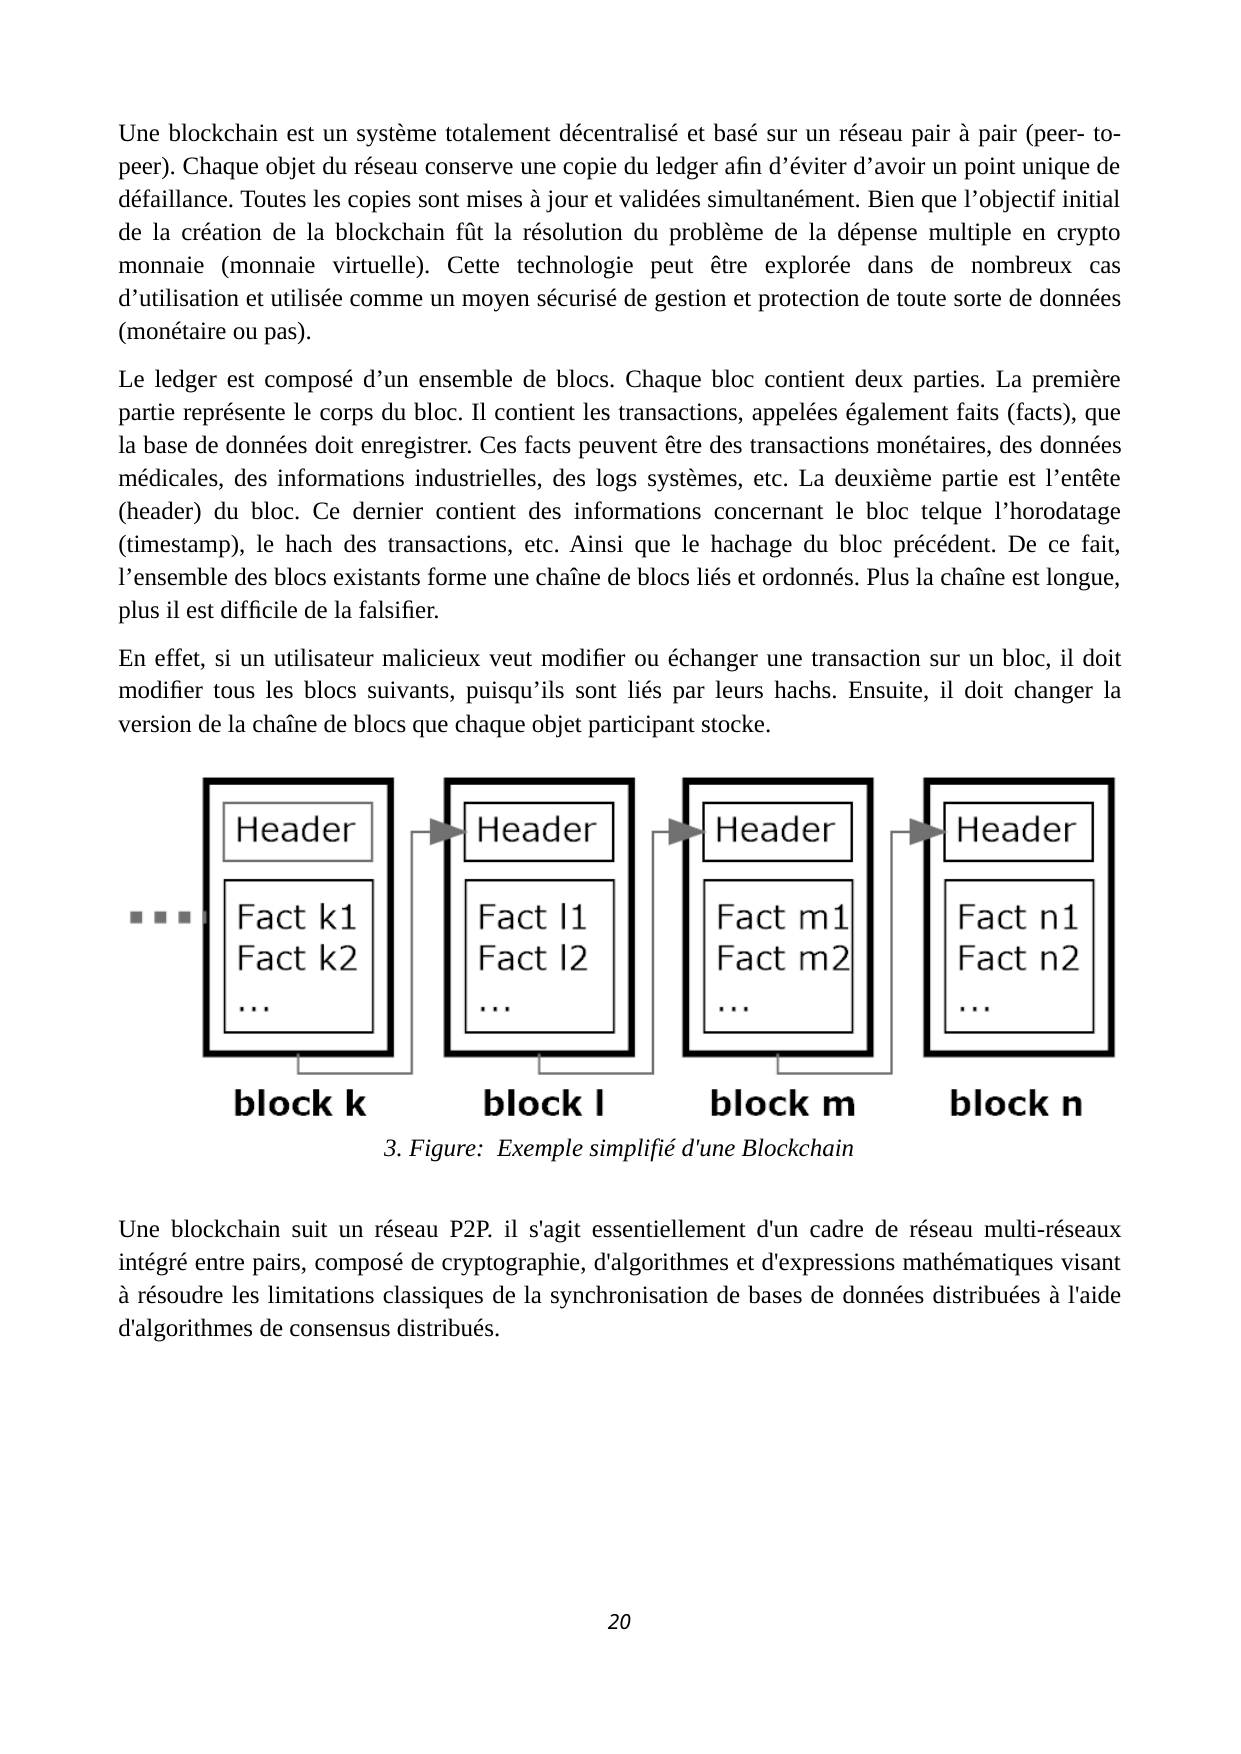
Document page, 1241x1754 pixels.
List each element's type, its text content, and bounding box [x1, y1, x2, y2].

text Le ledger est composé d’un ensemble de blocs. Chaque bloc contient deux parties. La première partie représente le corps du bloc. Il contient les transactions, appelées également faits (facts), que la base de données doit enregistrer. Ces facts peuvent être des transactions monétaires, des données médicales, des informations industrielles, des logs systèmes, etc. La deuxième partie est l’entête (header) du bloc. Ce dernier contient des informations concernant le bloc telque l’horodatage (timestamp), le hach des transactions, etc. Ainsi que le hachage du bloc précédent. De ce fait, l’ensemble des blocs existants forme une chaîne de blocs liés et ordonnés. Plus la chaîne est longue, plus il est difﬁcile de la falsiﬁer. [118, 364, 1122, 624]
text En effet, si un utilisateur malicieux veut modiﬁer ou échanger une transaction sur un bloc, il doit modiﬁer tous les blocs suivants, puisqu’ils sont liés par leurs hachs. Ensuite, il doit changer la version de la chaîne de blocs que chaque objet participant stocke. [118, 643, 1122, 737]
picture [118, 768, 1123, 1134]
text 3. Figure: Exemple simplifié d'une Blockchain [118, 1134, 1122, 1162]
text Une blockchain est un système totalement décentralisé et basé sur un réseau pair à pair (peer- to-peer). Chaque objet du réseau conserve une copie du ledger aﬁn d’éviter d’avoir un point unique de défaillance. Toutes les copies sont mises à jour et validées simultanément. Bien que l’objectif initial de la création de la blockchain fût la résolution du problème de la dépense multiple en crypto monnaie (monnaie virtuelle). Cette technologie peut être explorée dans de nombreux cas d’utilisation et utilisée comme un moyen sécurisé de gestion et protection de toute sorte de données (monétaire ou pas). [118, 118, 1122, 345]
text Une blockchain suit un réseau P2P. il s'agit essentiellement d'un cadre de réseau multi-réseaux intégré entre pairs, composé de cryptographie, d'algorithmes et d'expressions mathématiques visant à résoudre les limitations classiques de la synchronisation de bases de données distribuées à l'aide d'algorithmes de consensus distribués. [118, 1214, 1122, 1342]
